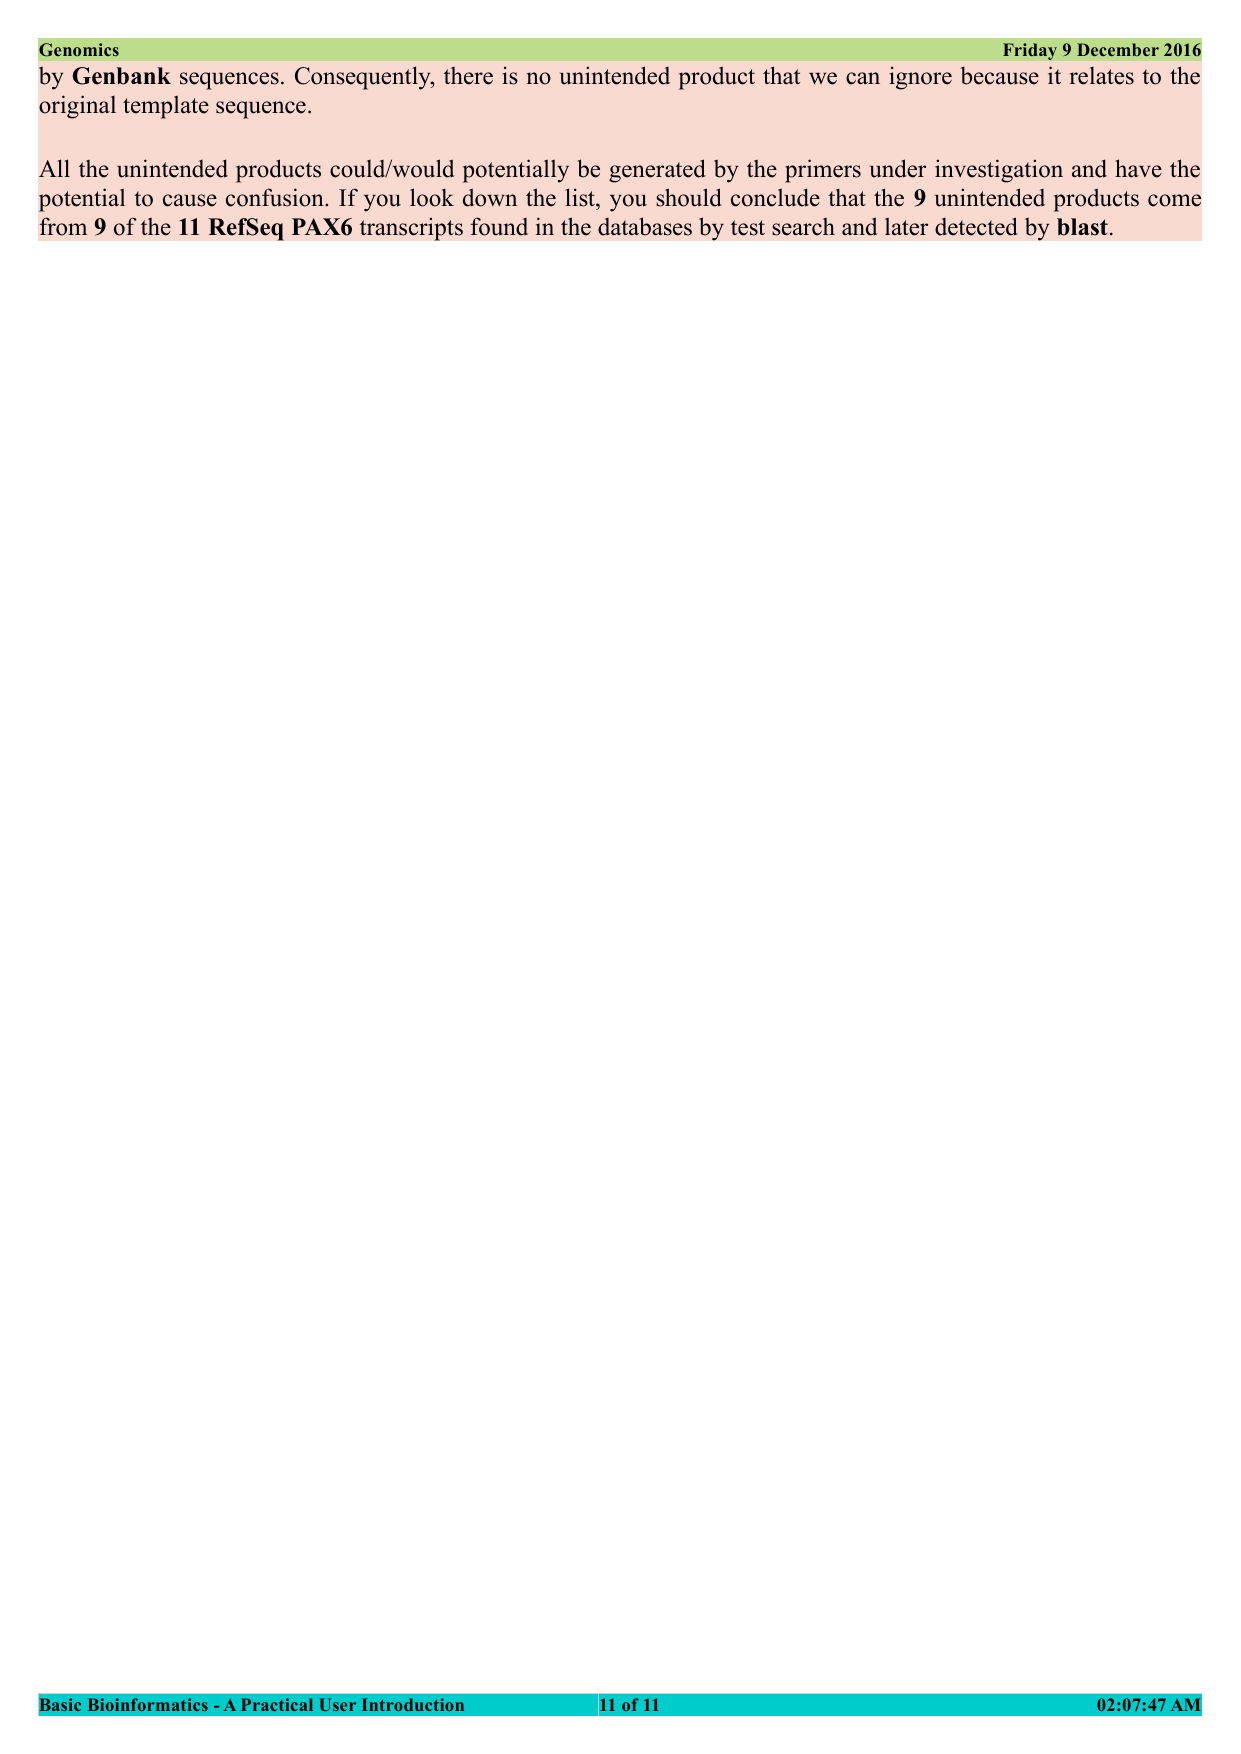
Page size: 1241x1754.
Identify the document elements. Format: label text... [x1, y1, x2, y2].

text by Genbank sequences. Consequently, there is no unintended product that we can ignore because it relates to the original template sequence. [38, 61, 1202, 119]
text All the unintended products could/would potentially be generated by the primers under investigation and have the potential to cause confusion. If you look down the list, you should conclude that the 9 unintended products come from 9 of the 11 RefSeq PAX6 transcripts found in the databases by test search and later detected by blast. [38, 154, 1202, 241]
